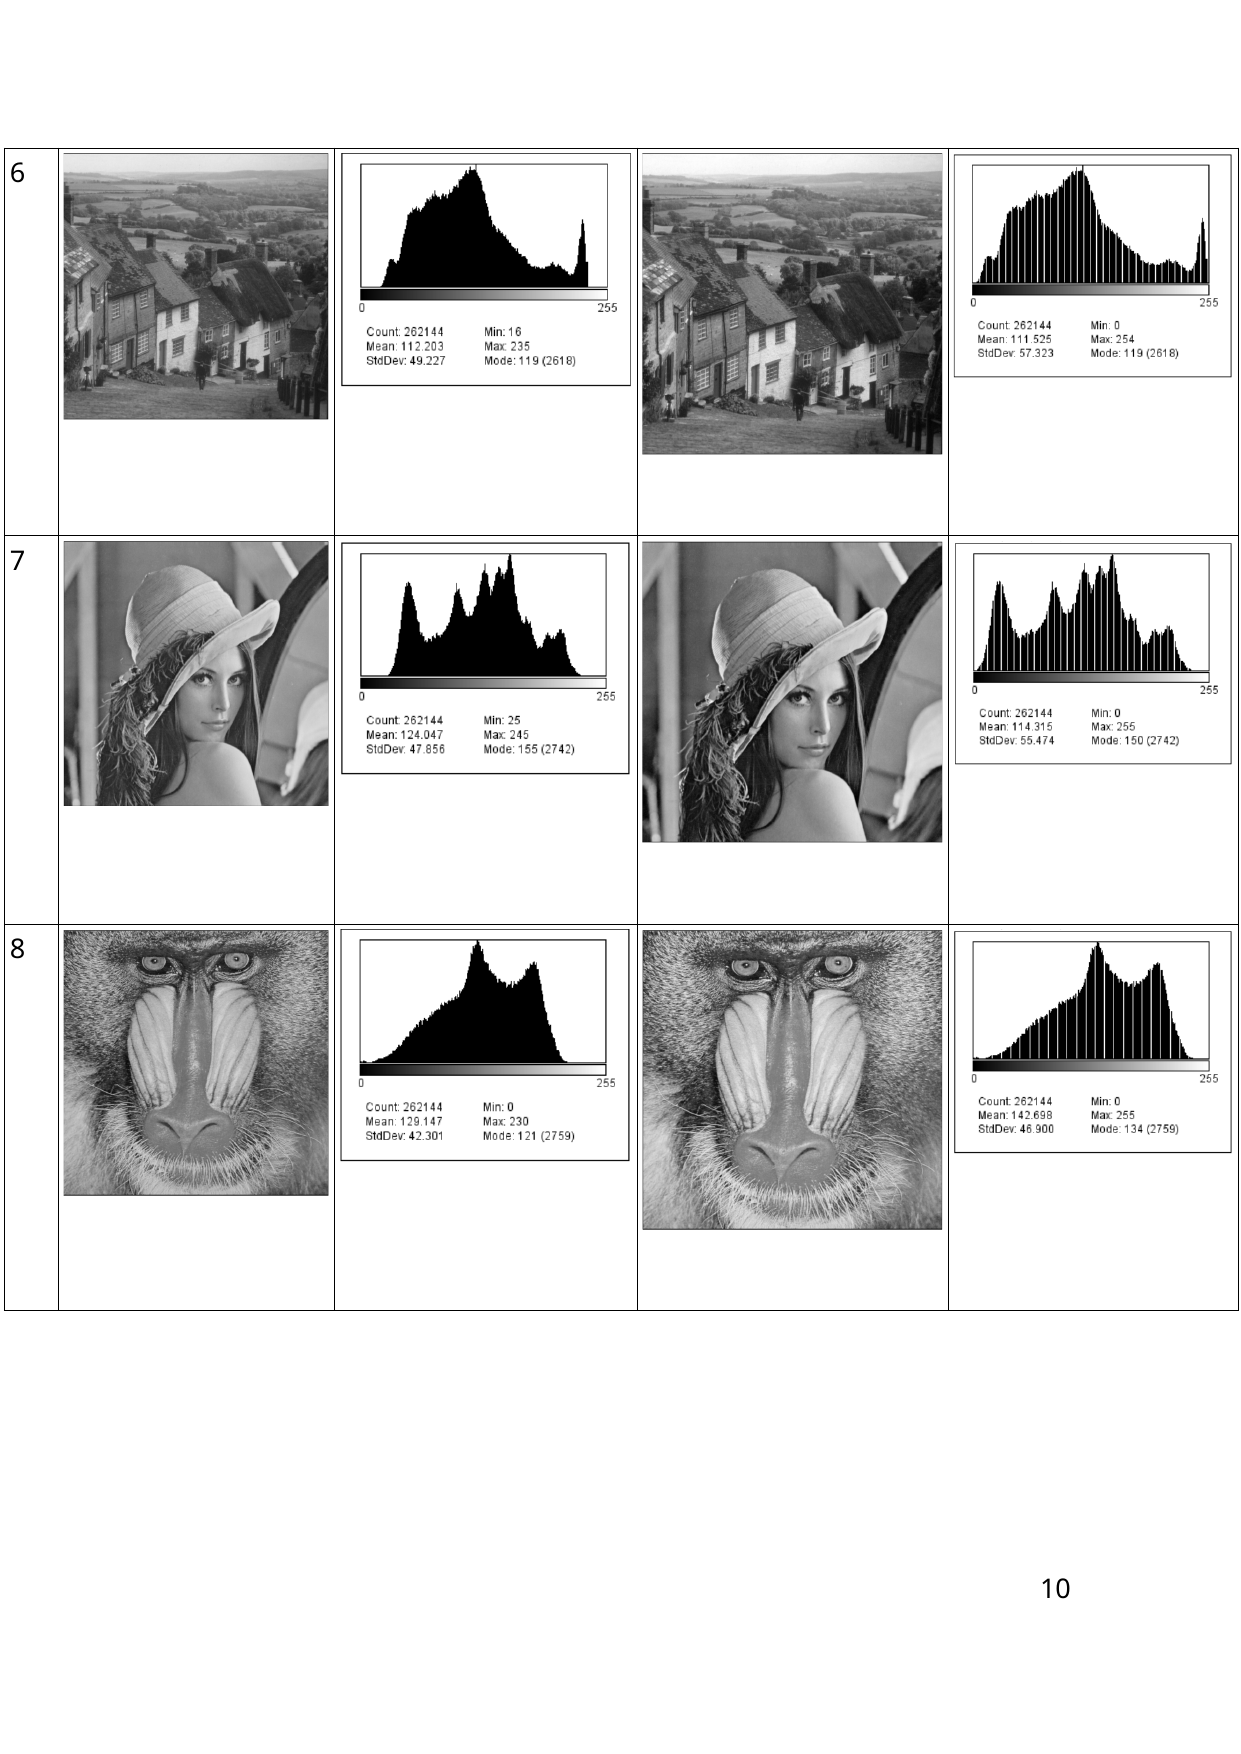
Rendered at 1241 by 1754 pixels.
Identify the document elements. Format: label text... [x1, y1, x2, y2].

picture [63, 153, 329, 420]
table_cell [335, 925, 637, 1310]
table_cell [335, 149, 637, 535]
picture [340, 153, 631, 387]
table_cell 8 [5, 925, 58, 1310]
picture [642, 153, 943, 455]
picture [63, 541, 329, 806]
picture [340, 929, 631, 1162]
table_cell [335, 536, 637, 923]
picture [953, 541, 1233, 766]
table_cell 6 [5, 149, 58, 535]
table_cell [59, 536, 334, 923]
table_cell [949, 536, 1238, 923]
table_cell [949, 149, 1238, 535]
picture [63, 929, 329, 1196]
picture [953, 929, 1233, 1154]
table_cell [59, 149, 334, 535]
picture [953, 153, 1233, 379]
table_cell 7 [5, 536, 58, 923]
table_cell [59, 925, 334, 1310]
picture [642, 541, 943, 843]
table_cell [638, 149, 948, 535]
picture [340, 541, 631, 776]
table_cell [638, 536, 948, 923]
table_cell [949, 925, 1238, 1310]
picture [642, 929, 943, 1230]
table_cell [638, 925, 948, 1310]
